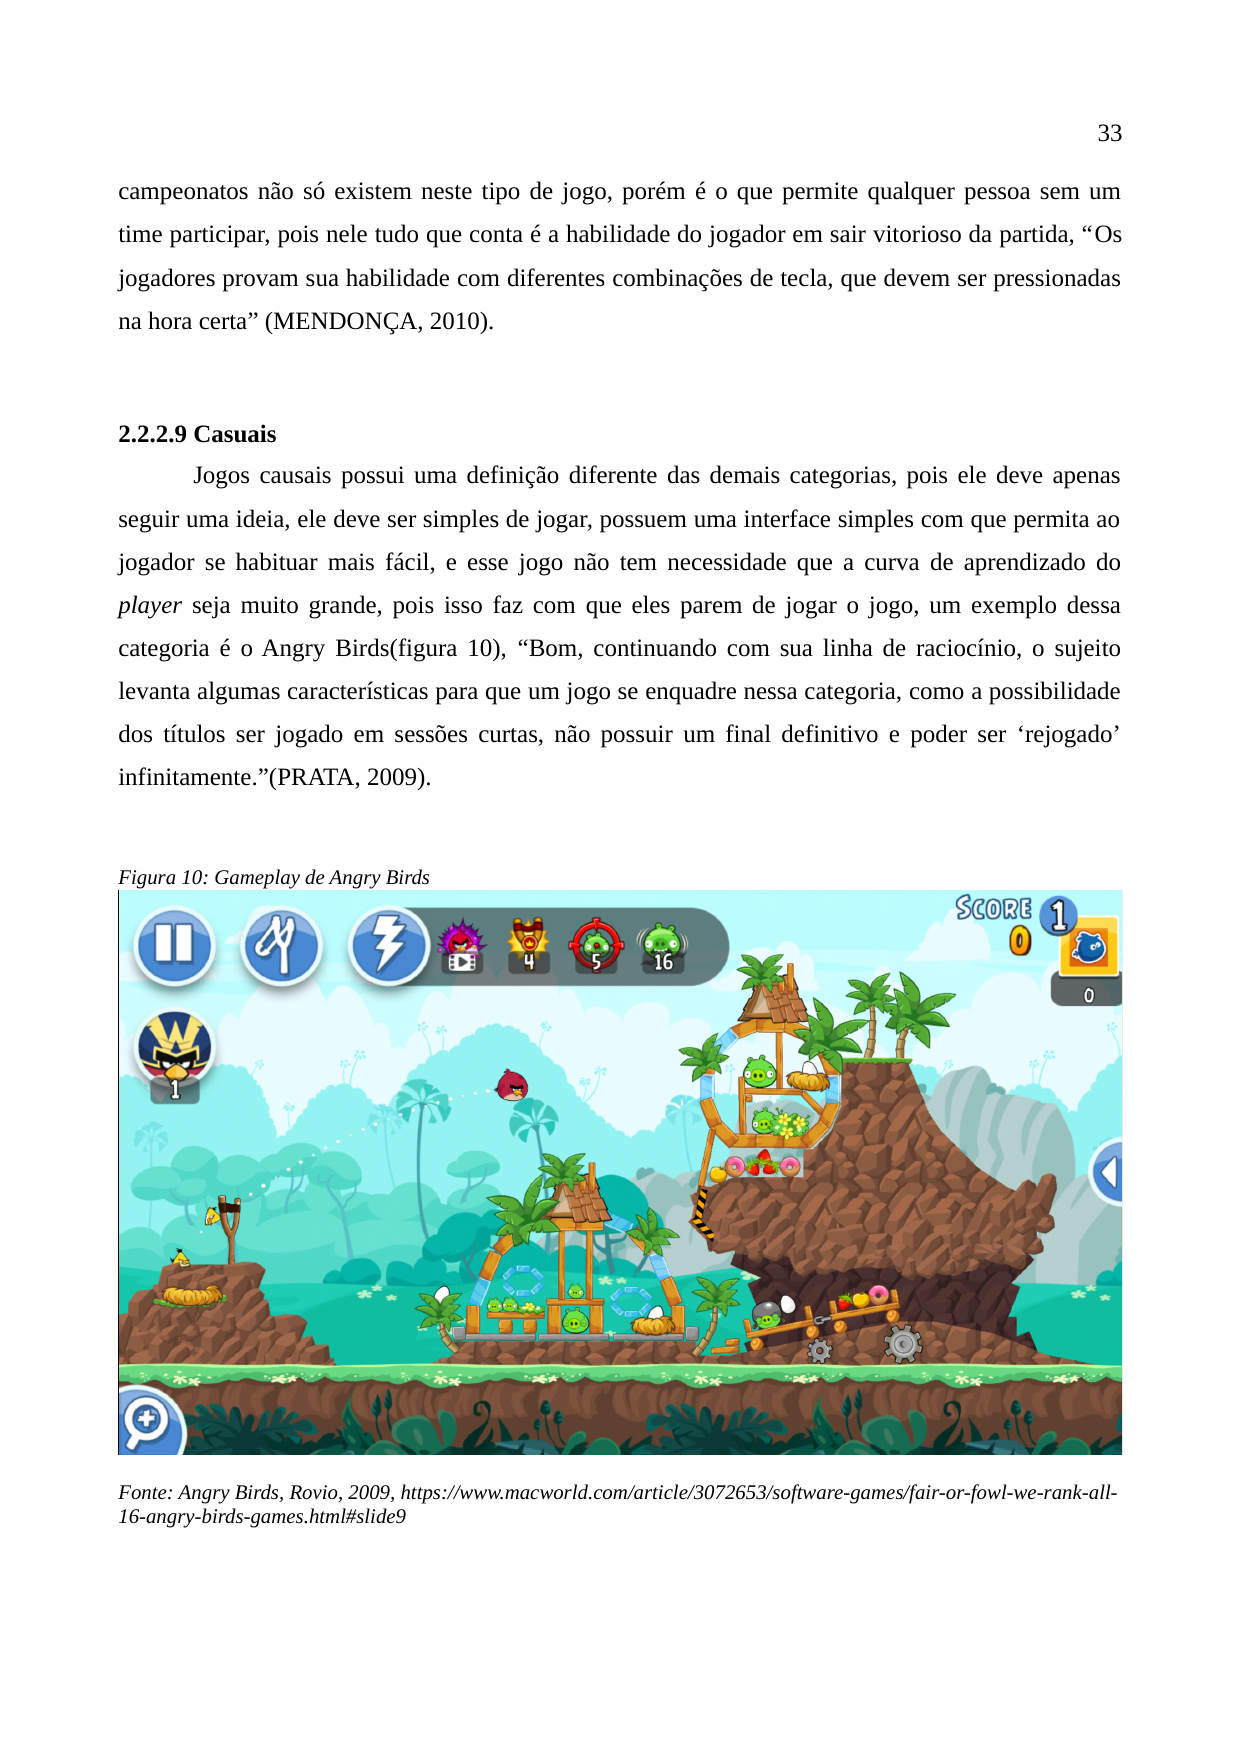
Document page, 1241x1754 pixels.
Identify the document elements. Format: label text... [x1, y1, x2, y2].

text campeonatos não só existem neste tipo de jogo, porém é o que permite qualquer pessoa sem um time participar, pois nele tudo que conta é a habilidade do jogador em sair vitorioso da partida, “Os jogadores provam sua habilidade com diferentes combinações de tecla, que devem ser pressionadas na hora certa” (MENDONÇA, 2010). [118, 176, 1122, 334]
text Jogos causais possui uma definição diferente das demais categorias, pois ele deve apenas seguir uma ideia, ele deve ser simples de jogar, possuem uma interface simples com que permita ao jogador se habituar mais fácil, e esse jogo não tem necessidade que a curva de aprendizado do player seja muito grande, pois isso faz com que eles parem de jogar o jogo, um exemplo dessa categoria é o Angry Birds(figura 10), “Bom, continuando com sua linha de raciocínio, o sujeito levanta algumas características para que um jogo se enquadre nessa categoria, como a possibilidade dos títulos ser jogado em sessões curtas, não possuir um final definitivo e poder ser ‘rejogado’ infinitamente.”(Prata, 2009). [118, 461, 1122, 791]
text Fonte: Angry Birds, Rovio, 2009, https://www.macworld.com/article/3072653/software-games/fair-or-fowl-we-rank-all-16-angry-birds-games.html#slide9 [118, 1479, 1122, 1528]
picture [118, 890, 1123, 1455]
text Figura 10: Gameplay de Angry Birds [118, 861, 1122, 890]
subtitle 2.2.2.9 Casuais [118, 419, 1122, 448]
